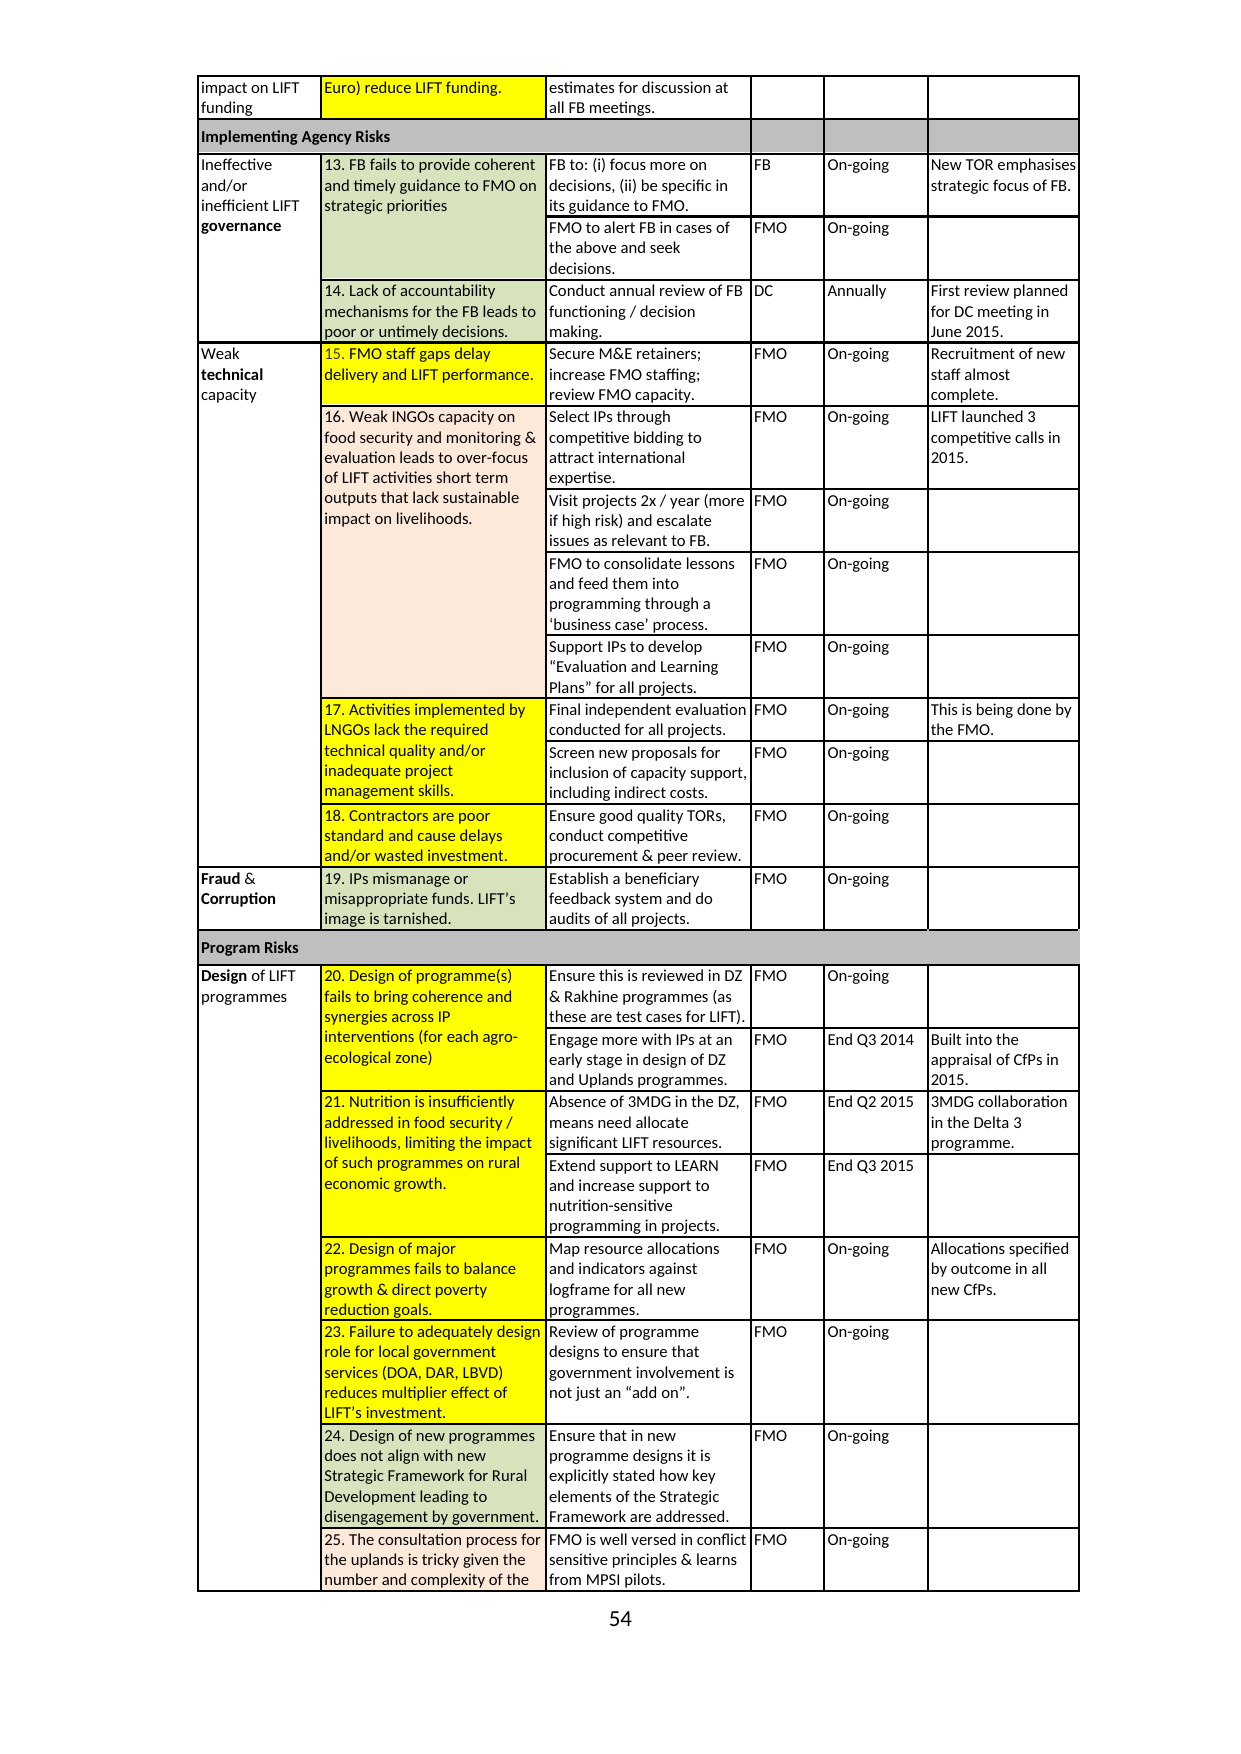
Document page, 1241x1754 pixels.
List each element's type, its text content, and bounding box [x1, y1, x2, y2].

table_cell FMO [752, 868, 823, 929]
table_cell 24. Design of new programmes does not align with new Strategic Framework for Rural Development leading to disengagement by government. [322, 1425, 545, 1527]
table_cell FMO [752, 218, 823, 278]
table_cell [825, 77, 927, 118]
table_cell [929, 636, 1078, 697]
table_cell This is being done by the FMO. [929, 699, 1078, 740]
table_cell FMO to alert FB in cases of the above and seek decisions. [547, 218, 750, 278]
table_cell Ensure good quality TORs, conduct competitive procurement & peer review. [547, 805, 750, 866]
table_cell [929, 742, 1078, 803]
table_cell First review planned for DC meeting in June 2015. [929, 281, 1078, 341]
table_cell 13. FB fails to provide coherent and timely guidance to FMO on strategic priorities [322, 155, 545, 278]
table_cell DC [752, 281, 823, 341]
table_cell Secure M&E retainers; increase FMO staffing; review FMO capacity. [547, 344, 750, 404]
table_cell FMO [752, 490, 823, 551]
table_cell Program Risks [199, 931, 927, 964]
table_cell 15. FMO staff gaps delay delivery and LIFT performance. [322, 344, 545, 404]
table_cell On-going [825, 1321, 927, 1423]
table_cell On-going [825, 344, 927, 404]
table_cell FB to: (i) focus more on decisions, (ii) be specific in its guidance to FMO. [547, 155, 750, 215]
table_cell [188, 153, 197, 215]
table_cell Built into the appraisal of CfPs in 2015. [929, 1029, 1078, 1090]
table_cell On-going [825, 490, 927, 551]
table_cell 19. IPs mismanage or misappropriate funds. LIFT’s image is tarnished. [322, 868, 545, 929]
table_cell FMO [752, 805, 823, 866]
table_cell FMO [752, 1238, 823, 1319]
table_cell 3MDG collaboration in the Delta 3 programme. [929, 1092, 1078, 1153]
table_cell 25. The consultation process for the uplands is tricky given the number and complexity of the [322, 1529, 545, 1590]
table_cell Engage more with IPs at an early stage in design of DZ and Uplands programmes. [547, 1029, 750, 1090]
table_cell FMO is well versed in conflict sensitive principles & learns from MPSI pilots. [547, 1529, 750, 1590]
table_cell [188, 740, 197, 803]
table_cell 21. Nutrition is insufficiently addressed in food security / livelihoods, limiting the impact of such programmes on rural economic growth. [322, 1092, 545, 1236]
table_cell [188, 634, 197, 697]
table_cell LIFT launched 3 competitive calls in 2015. [929, 407, 1078, 488]
table_cell FMO [752, 1155, 823, 1236]
table_cell Allocations specified by outcome in all new CfPs. [929, 1238, 1078, 1319]
table_cell [929, 1155, 1078, 1236]
table_cell 22. Design of major programmes fails to balance growth & direct poverty reduction goals. [322, 1238, 545, 1319]
table_cell [188, 697, 197, 740]
table_cell [188, 405, 197, 488]
table_cell On-going [825, 966, 927, 1027]
table_cell [188, 1027, 197, 1090]
table_cell On-going [825, 1425, 927, 1527]
table_cell On-going [825, 407, 927, 488]
table_cell [188, 75, 197, 118]
table_cell [188, 803, 197, 866]
table_cell [188, 929, 197, 964]
table_cell Extend support to LEARN and increase support to nutrition-sensitive programming in projects. [547, 1155, 750, 1236]
table_cell FMO [752, 1529, 823, 1590]
table_cell [929, 931, 1078, 964]
table_cell Select IPs through competitive bidding to attract international expertise. [547, 407, 750, 488]
table_cell [929, 218, 1078, 278]
table_cell estimates for discussion at all FB meetings. [547, 77, 750, 118]
table_cell [929, 966, 1078, 1027]
table_cell Recruitment of new staff almost complete. [929, 344, 1078, 404]
table_cell On-going [825, 218, 927, 278]
table_cell Conduct annual review of FB functioning / decision making. [547, 281, 750, 341]
table_cell FMO [752, 344, 823, 404]
table_cell 14. Lack of accountability mechanisms for the FB leads to poor or untimely decisions. [322, 281, 545, 341]
table_cell impact on LIFT funding [199, 77, 320, 118]
table_cell [188, 1319, 197, 1423]
table_cell FMO [752, 1321, 823, 1423]
table_cell [188, 341, 197, 404]
table_cell On-going [825, 1529, 927, 1590]
table_cell [188, 1153, 197, 1236]
table_cell Euro) reduce LIFT funding. [322, 77, 545, 118]
table_cell [929, 868, 1078, 929]
table_cell 18. Contractors are poor standard and cause delays and/or wasted investment. [322, 805, 545, 866]
table_cell [929, 120, 1078, 152]
table_cell End Q3 2015 [825, 1155, 927, 1236]
table_cell 16. Weak INGOs capacity on food security and monitoring & evaluation leads to over-focus of LIFT activities short term outputs that lack sustainable impact on livelihoods. [322, 407, 545, 697]
table_cell On-going [825, 699, 927, 740]
table_cell Implementing Agency Risks [199, 120, 750, 152]
table_cell Weak technical capacity [199, 344, 320, 866]
table_cell Visit projects 2x / year (more if high risk) and escalate issues as relevant to FB. [547, 490, 750, 551]
table_cell [825, 120, 927, 152]
table_cell Screen new proposals for inclusion of capacity support, including indirect costs. [547, 742, 750, 803]
table_cell [188, 1090, 197, 1153]
table_cell [188, 1423, 197, 1527]
table_cell [188, 488, 197, 551]
table_cell On-going [825, 805, 927, 866]
table_cell [188, 118, 197, 152]
table_cell Support IPs to develop “Evaluation and Learning Plans” for all projects. [547, 636, 750, 697]
table_cell [929, 490, 1078, 551]
table_cell On-going [825, 1238, 927, 1319]
table_cell On-going [825, 742, 927, 803]
table_cell Annually [825, 281, 927, 341]
table_cell [188, 551, 197, 634]
table_cell Establish a beneficiary feedback system and do audits of all projects. [547, 868, 750, 929]
table_cell Ineffective and/or inefficient LIFT governance [199, 155, 320, 341]
table_cell [188, 866, 197, 929]
table_cell Final independent evaluation conducted for all projects. [547, 699, 750, 740]
table_cell [929, 1321, 1078, 1423]
table_cell FMO [752, 1029, 823, 1090]
table_cell FMO [752, 636, 823, 697]
table_cell FMO [752, 407, 823, 488]
table_cell FMO [752, 553, 823, 634]
table_cell Review of programme designs to ensure that government involvement is not just an “add on”. [547, 1321, 750, 1423]
table_cell [929, 805, 1078, 866]
table_cell Ensure this is reviewed in DZ & Rakhine programmes (as these are test cases for LIFT). [547, 966, 750, 1027]
table_cell Map resource allocations and indicators against logframe for all new programmes. [547, 1238, 750, 1319]
table_cell [929, 553, 1078, 634]
table_cell Fraud & Corruption [199, 868, 320, 929]
table_cell [188, 1527, 197, 1590]
table_cell [188, 215, 197, 278]
table_cell 23. Failure to adequately design role for local government services (DOA, DAR, LBVD) reduces multiplier effect of LIFT’s investment. [322, 1321, 545, 1423]
table_cell On-going [825, 155, 927, 215]
table_cell [929, 1425, 1078, 1527]
table_cell [929, 1529, 1078, 1590]
table_cell FB [752, 155, 823, 215]
table_cell [188, 964, 197, 1027]
table_cell Design of LIFT programmes [199, 966, 320, 1590]
table_cell [752, 77, 823, 118]
table_cell FMO [752, 966, 823, 1027]
table_cell End Q2 2015 [825, 1092, 927, 1153]
table_cell FMO [752, 699, 823, 740]
table_cell On-going [825, 553, 927, 634]
table_cell 20. Design of programme(s) fails to bring coherence and synergies across IP interventions (for each agro-ecological zone) [322, 966, 545, 1090]
table_cell On-going [825, 868, 927, 929]
table_cell FMO [752, 1092, 823, 1153]
table_cell [929, 77, 1078, 118]
table_cell 17. Activities implemented by LNGOs lack the required technical quality and/or inadequate project management skills. [322, 699, 545, 803]
table_cell FMO [752, 742, 823, 803]
table_cell On-going [825, 636, 927, 697]
table_cell New TOR emphasises strategic focus of FB. [929, 155, 1078, 215]
table_cell Absence of 3MDG in the DZ, means need allocate significant LIFT resources. [547, 1092, 750, 1153]
table_cell [752, 120, 823, 152]
table_cell [188, 279, 197, 341]
table_cell FMO [752, 1425, 823, 1527]
table_cell End Q3 2014 [825, 1029, 927, 1090]
table_cell Ensure that in new programme designs it is explicitly stated how key elements of the Strategic Framework are addressed. [547, 1425, 750, 1527]
table_cell [188, 1236, 197, 1319]
table_cell FMO to consolidate lessons and feed them into programming through a ‘business case’ process. [547, 553, 750, 634]
